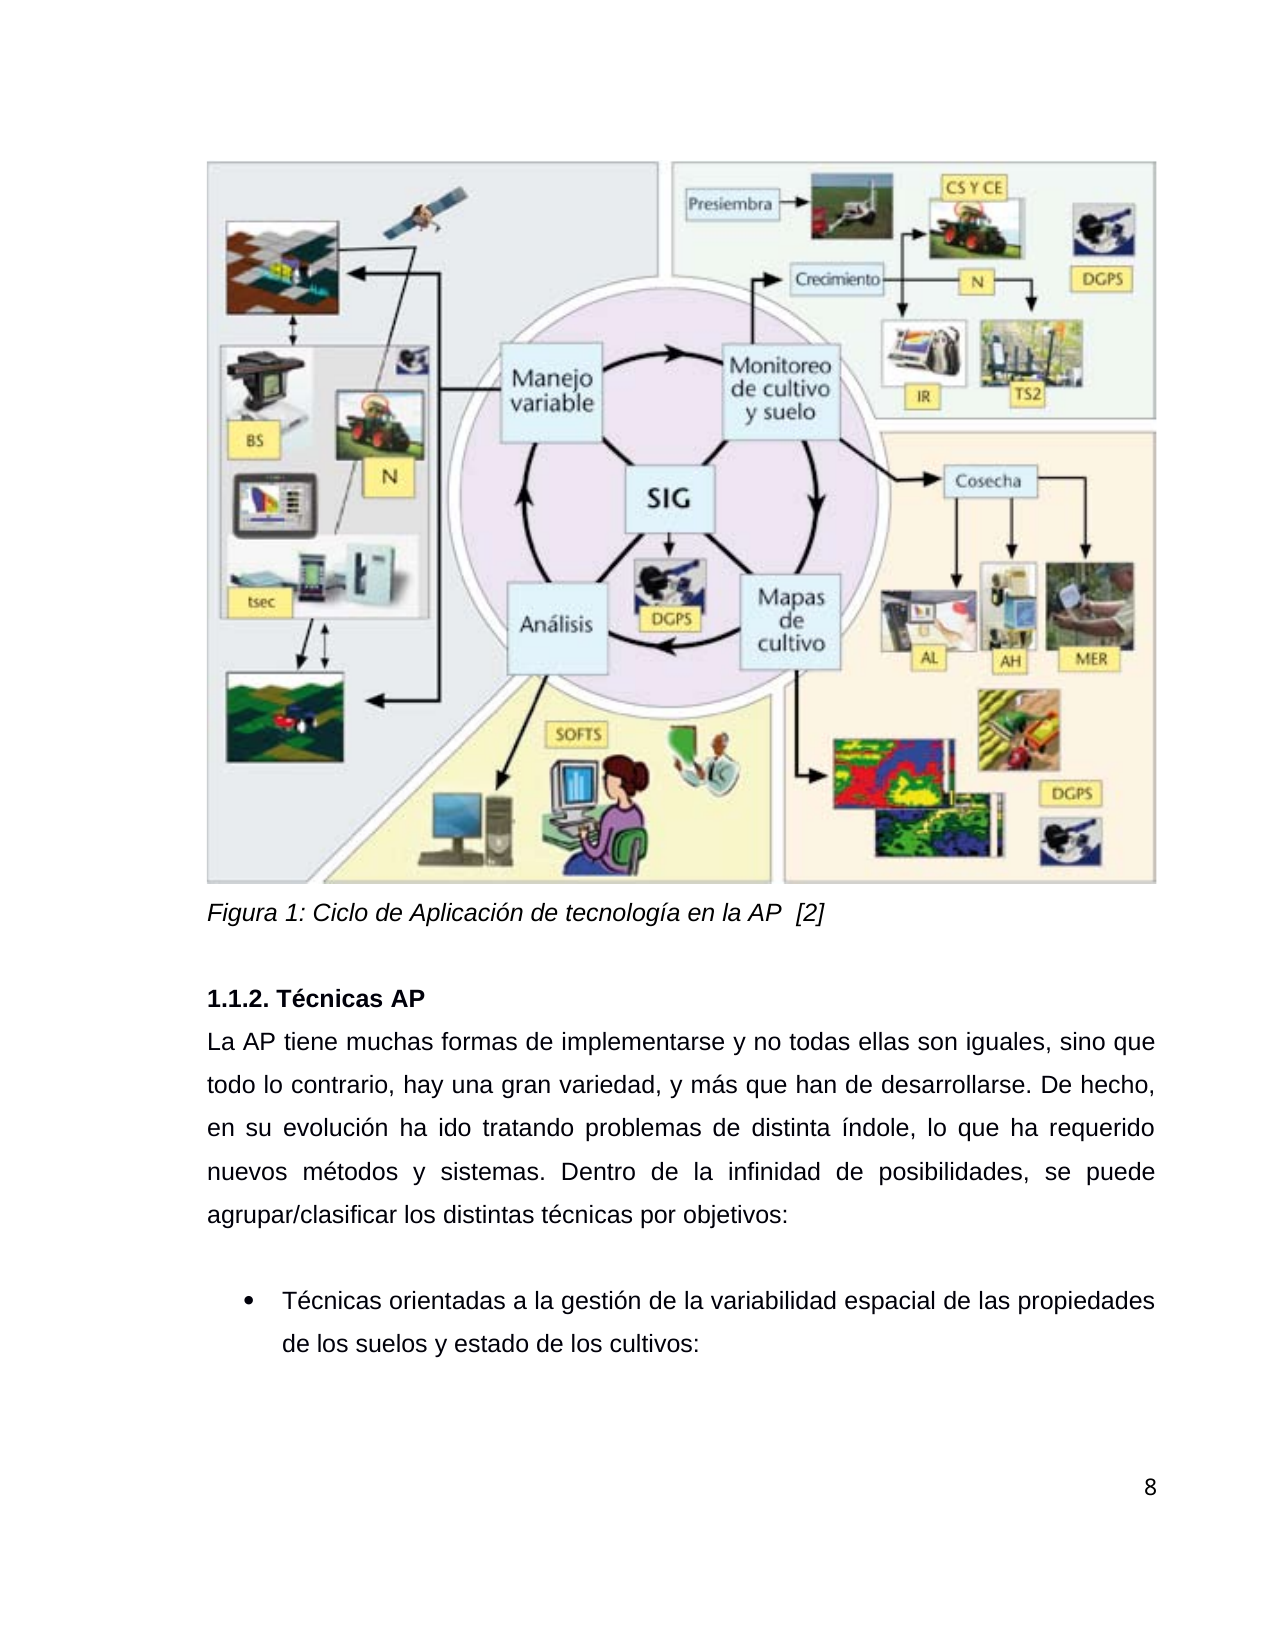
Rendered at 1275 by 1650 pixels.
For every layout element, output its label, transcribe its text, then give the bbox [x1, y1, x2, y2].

picture [206, 160, 1157, 884]
list Técnicas orientadas a la gestión de la variabilidad espacial de las propiedades de los suelos y estado de los cultivos: [244, 1286, 1157, 1358]
text La AP tiene muchas formas de implementarse y no todas ellas son iguales, sino que todo lo contrario, hay una gran variedad, y más que han de desarrollarse. De hecho, en su evolución ha ido tratando problemas de distinta índole, lo que ha requerido nuevos métodos y sistemas. Dentro de la infinidad de posibilidades, se puede agrupar/clasificar los distintas técnicas por objetivos: [207, 1027, 1157, 1228]
text 1.1.2. Técnicas AP [207, 984, 1157, 1013]
text Figura 1: Ciclo de Aplicación de tecnología en la AP [2] [207, 884, 1157, 926]
